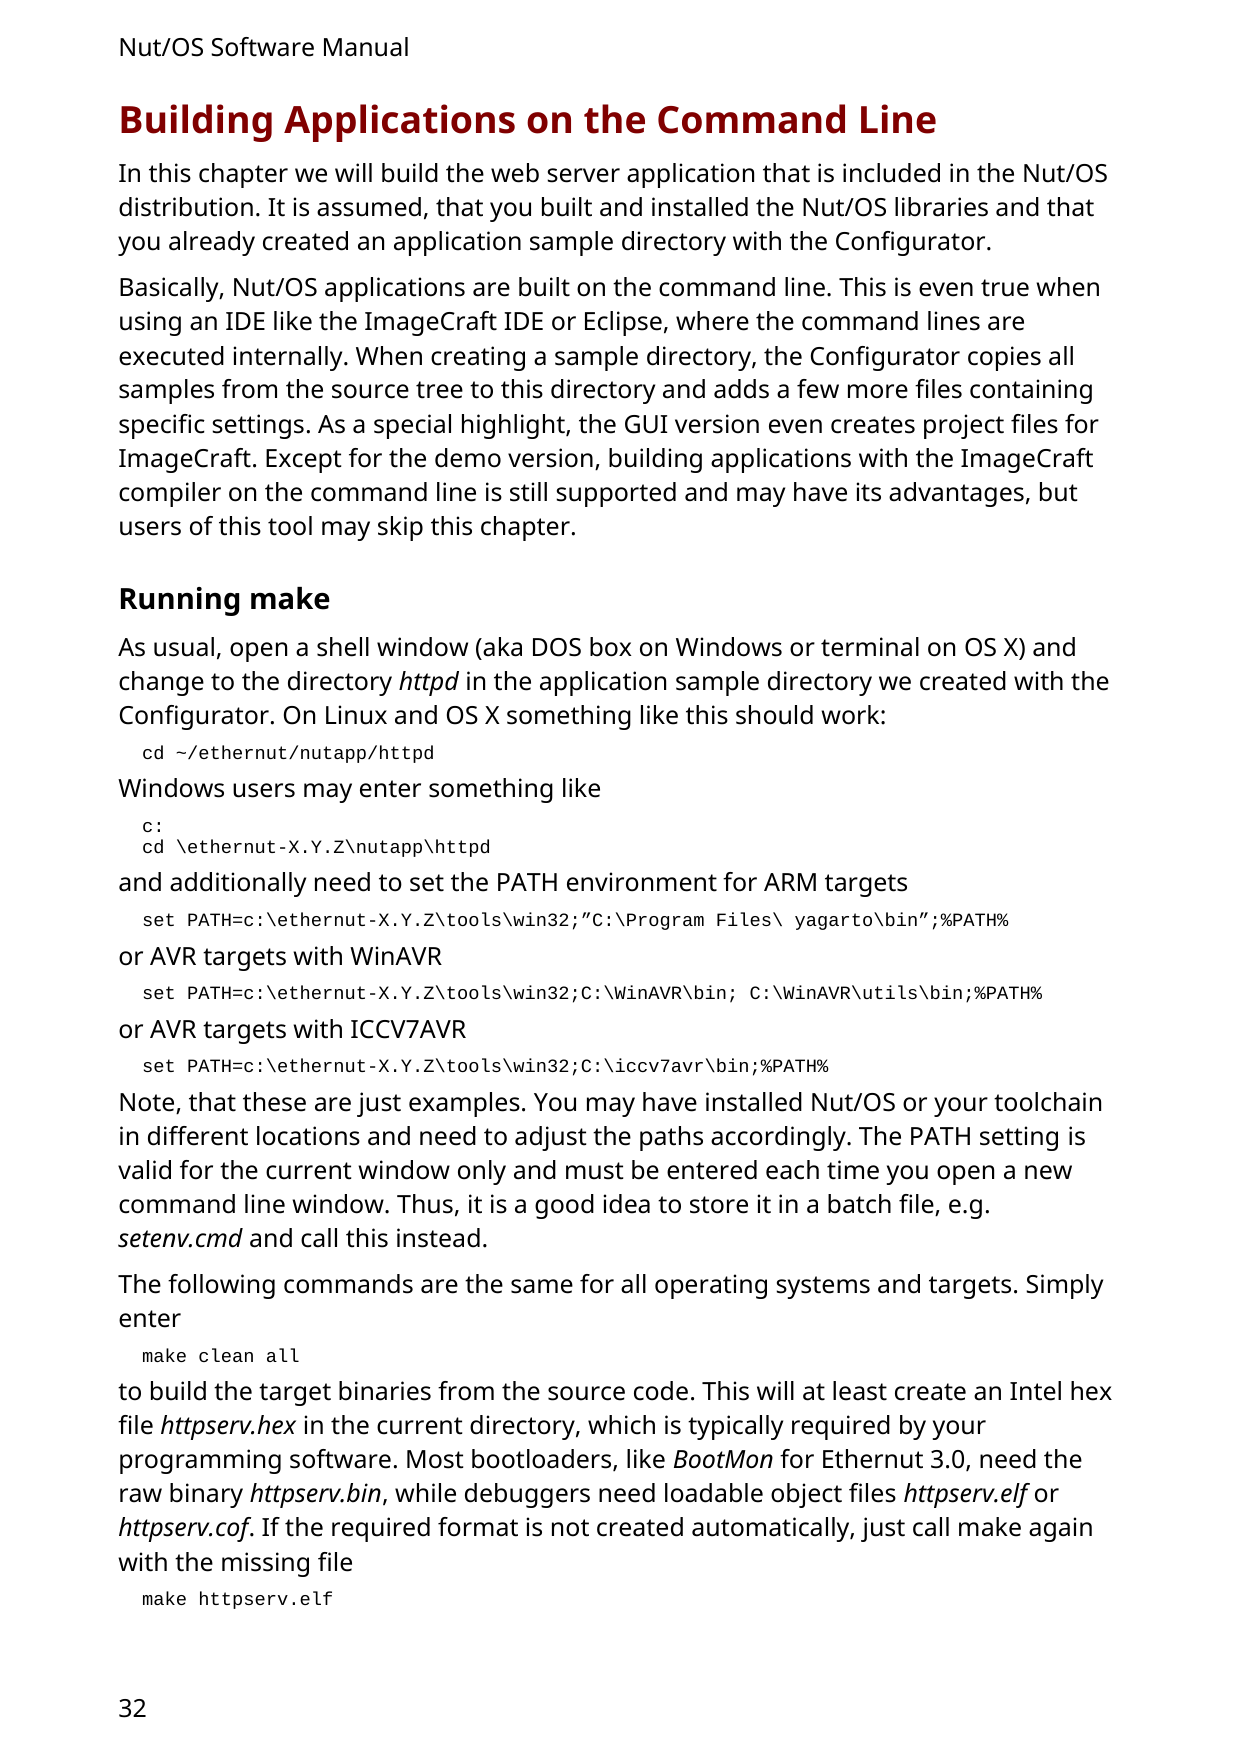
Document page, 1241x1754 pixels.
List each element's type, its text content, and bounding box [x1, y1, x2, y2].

text cd ~/ethernut/nutapp/httpd [142, 743, 1122, 765]
text In this chapter we will build the web server application that is included in the Nut/OS distribution. It is assumed, that you built and installed the Nut/OS libraries and that you already created an application sample directory with the Configurator. [118, 156, 1122, 258]
text make httpserv.elf [142, 1590, 1122, 1611]
text set PATH=c:\ethernut-X.Y.Z\tools\win32;C:\WinAVR\bin; C:\WinAVR\utils\bin;%PATH% [142, 984, 1122, 1005]
text or AVR targets with WinAVR [118, 938, 1122, 972]
text make clean all [142, 1347, 1122, 1368]
subtitle Running make [118, 578, 1122, 618]
text set PATH=c:\ethernut-X.Y.Z\tools\win32;”C:\Program Files\ yagarto\bin”;%PATH% [142, 911, 1122, 932]
text The following commands are the same for all operating systems and targets. Simply enter [118, 1267, 1122, 1335]
text Windows users may enter something like [118, 771, 1122, 805]
text to build the target binaries from the source code. This will at least create an Intel hex file httpserv.hex in the current directory, which is typically required by your programming software. Most bootloaders, like BootMon for Ethernut 3.0, need the raw binary httpserv.bin, while debuggers need loadable object files httpserv.elf or httpserv.cof. If the required format is not created automatically, just call make again with the missing file [118, 1374, 1122, 1578]
text As usual, open a shell window (aka DOS box on Windows or terminal on OS X) and change to the directory httpd in the application sample directory we created with the Configurator. On Linux and OS X something like this should work: [118, 629, 1122, 732]
text and additionally need to set the PATH environment for ARM targets [118, 865, 1122, 899]
text set PATH=c:\ethernut-X.Y.Z\tools\win32;C:\iccv7avr\bin;%PATH% [142, 1057, 1122, 1078]
text Note, that these are just examples. You may have installed Nut/OS or your toolchain in different locations and need to adjust the paths accordingly. The PATH setting is valid for the current window only and must be entered each time you open a new command line window. Thus, it is a good idea to store it in a batch file, e.g. setenv.cmd and call this instead. [118, 1084, 1122, 1255]
subtitle Building Applications on the Command Line [118, 93, 1122, 144]
text c: [142, 817, 1122, 838]
text or AVR targets with ICCV7AVR [118, 1011, 1122, 1045]
text Basically, Nut/OS applications are built on the command line. This is even true when using an IDE like the ImageCraft IDE or Eclipse, where the command lines are executed internally. When creating a sample directory, the Configurator copies all samples from the source tree to this directory and adds a few more files containing specific settings. As a special highlight, the GUI version even creates project files for ImageCraft. Except for the demo version, building applications with the ImageCraft compiler on the command line is still supported and may have its advantages, but users of this tool may skip this chapter. [118, 270, 1122, 542]
text cd \ethernut-X.Y.Z\nutapp\httpd [142, 838, 1122, 859]
